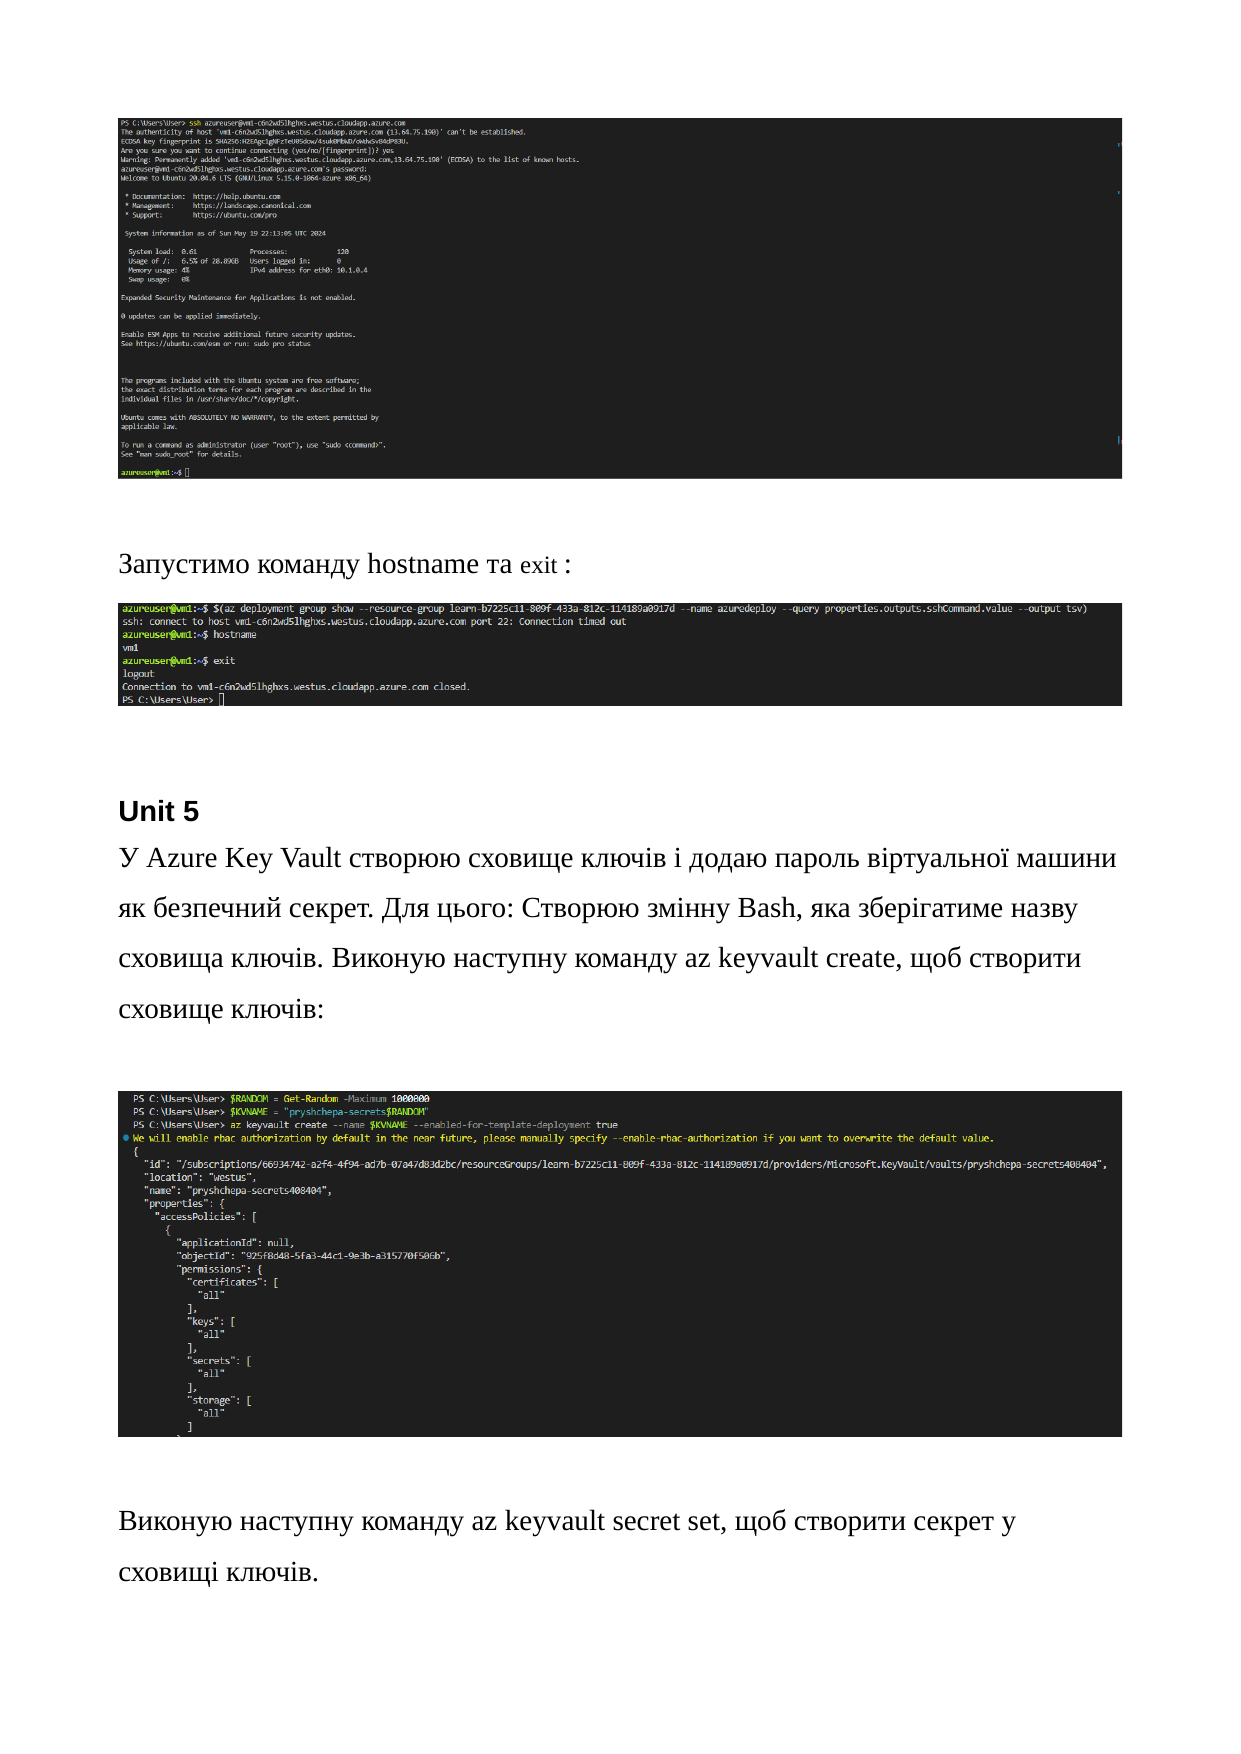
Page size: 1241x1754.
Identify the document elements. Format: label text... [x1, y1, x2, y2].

subtitle Unit 5 [118, 794, 1122, 827]
text У Azure Key Vault створюю сховище ключів і додаю пароль віртуальної машини як безпечний секрет. Для цього: Створюю змінну Bash, яка зберігатиме назву сховища ключів. Виконую наступну команду az keyvault create, щоб створити сховище ключів: [118, 840, 1122, 1024]
picture [118, 1091, 1123, 1437]
text Виконую наступну команду az keyvault secret set, щоб створити секрет у сховищі ключів. [118, 1503, 1122, 1587]
text Запустимо команду hostname та exit : [118, 546, 1122, 579]
picture [118, 118, 1123, 479]
picture [118, 603, 1123, 706]
